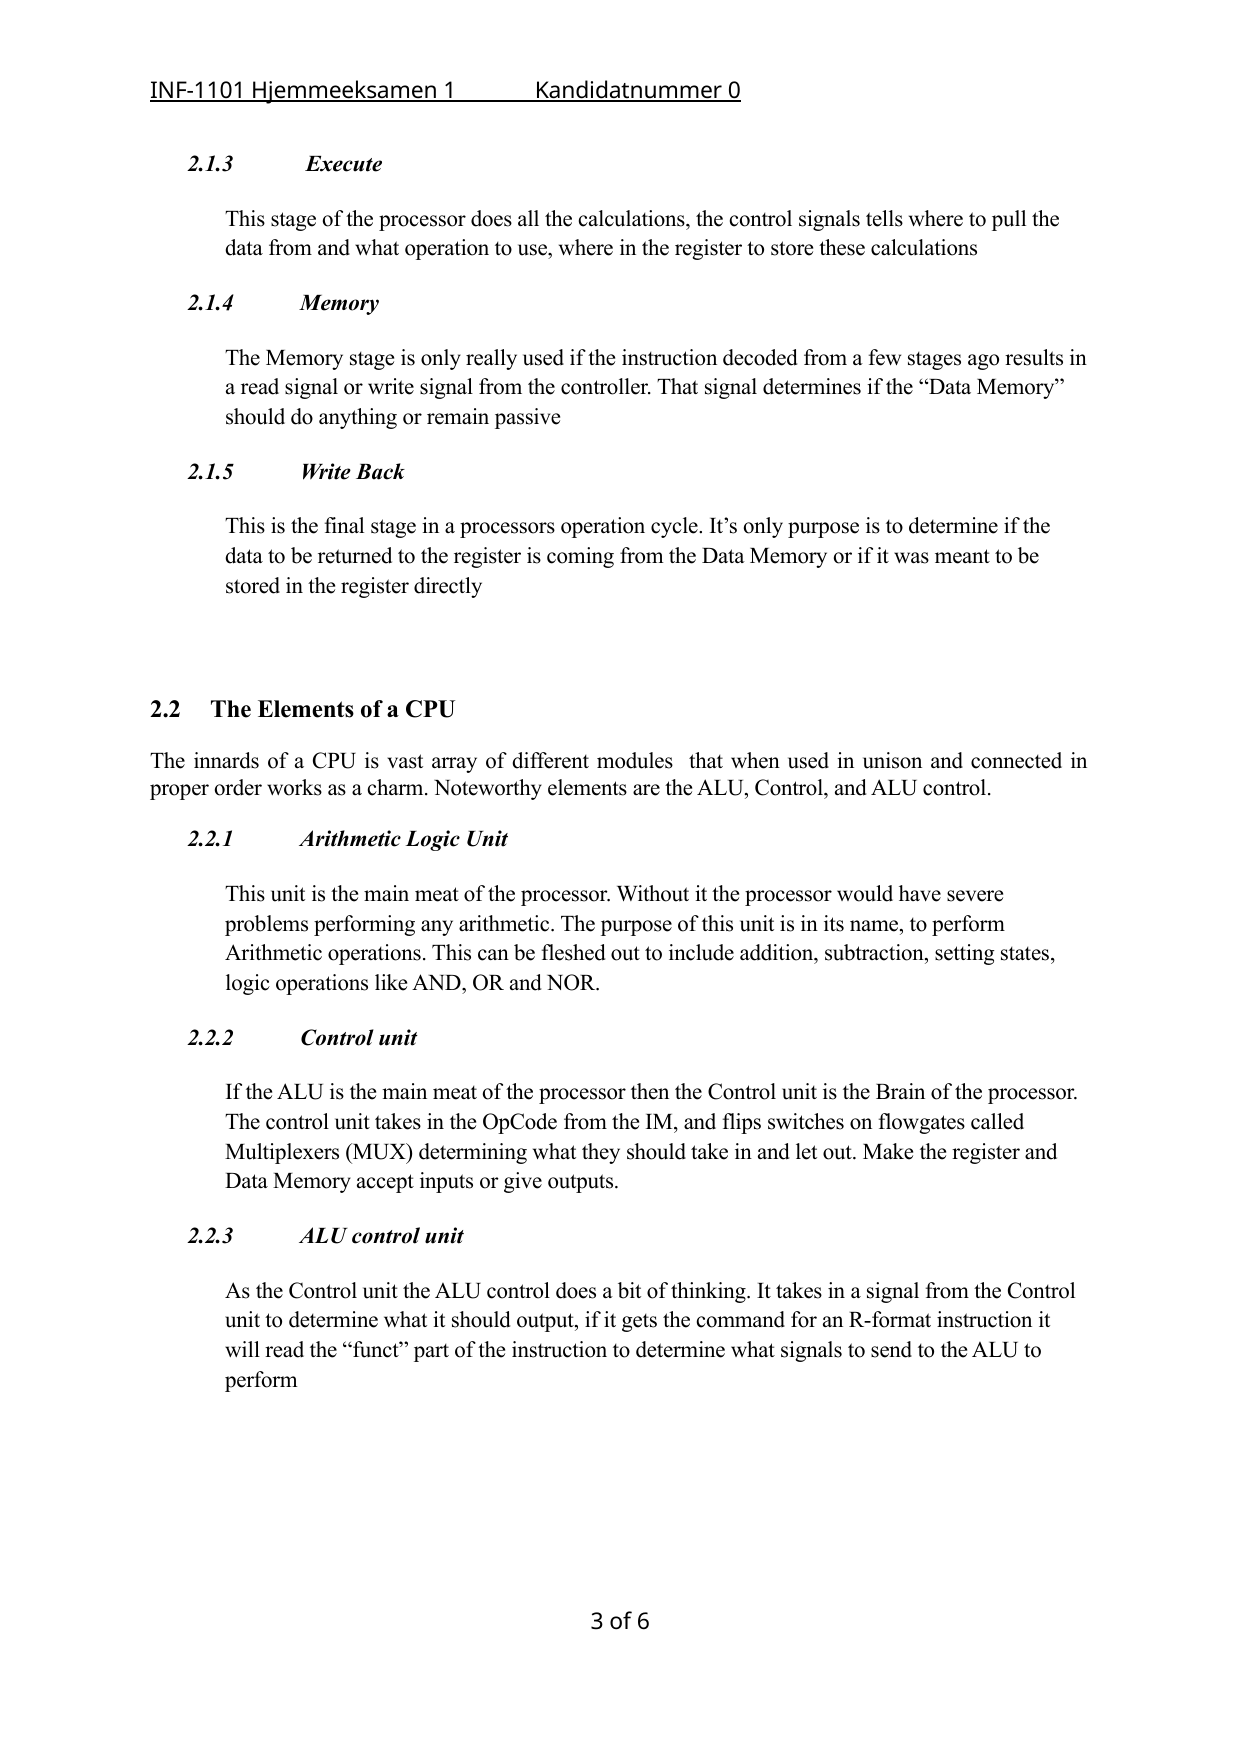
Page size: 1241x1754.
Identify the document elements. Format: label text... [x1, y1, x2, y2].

subtitle Control unit [187, 1024, 1090, 1050]
subtitle Memory [187, 289, 1090, 315]
subtitle Arithmetic Logic Unit [187, 825, 1090, 852]
subtitle This is the final stage in a processors operation cycle. It’s only purpose is to determine if the data to be returned to the register is coming from the Data Memory or if it was meant to be stored in the register directly [225, 512, 1090, 598]
subtitle If the ALU is the main meat of the processor then the Control unit is the Brain of the processor. The control unit takes in the OpCode from the IM, and flips switches on flowgates called Multiplexers (MUX) determining what they should take in and let out. Make the register and Data Memory accept inputs or give outputs. [225, 1078, 1090, 1194]
subtitle Write Back [187, 458, 1090, 484]
subtitle ALU control unit [187, 1222, 1090, 1248]
subtitle As the Control unit the ALU control does a bit of thinking. It takes in a signal from the Control unit to determine what it should output, if it gets the command for an R-format instruction it will read the “funct” part of the instruction to determine what signals to send to the ALU to perform [225, 1277, 1090, 1392]
text The innards of a CPU is vast array of different modules that when used in unison and connected in proper order works as a charm. Noteworthy elements are the ALU, Control, and ALU control. [150, 747, 1090, 800]
subtitle The Elements of a CPU [150, 694, 1090, 722]
subtitle This unit is the main meat of the processor. Without it the processor would have severe problems performing any arithmetic. The purpose of this unit is in its name, to perform Arithmetic operations. This can be fleshed out to include addition, subtraction, setting states, logic operations like AND, OR and NOR. [225, 880, 1090, 995]
subtitle This stage of the processor does all the calculations, the control signals tells where to pull the data from and what operation to use, where in the register to store these calculations [225, 205, 1090, 261]
subtitle The Memory stage is only really used if the instruction decoded from a few stages ago results in a read signal or write signal from the controller. That signal determines if the “Data Memory” should do anything or remain passive [225, 344, 1090, 429]
subtitle Execute [187, 150, 1090, 176]
